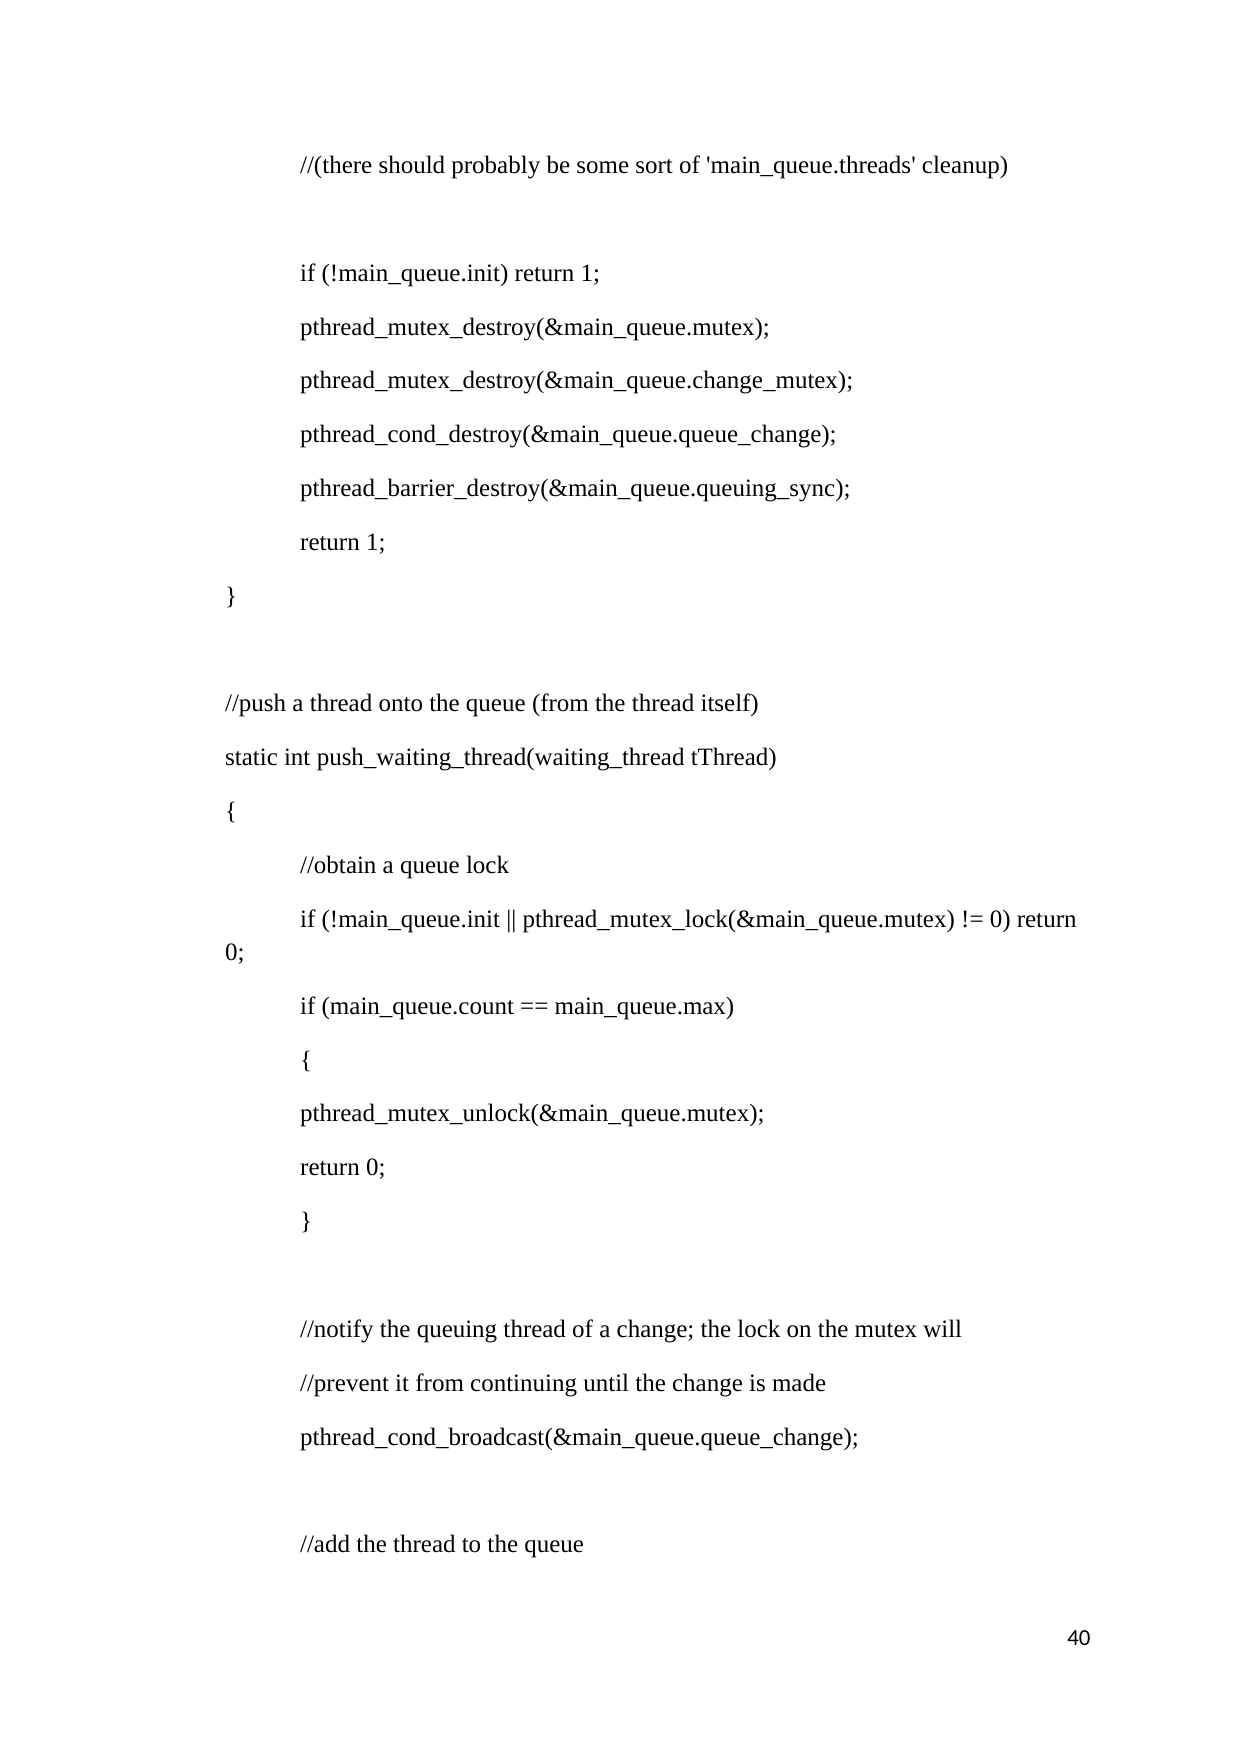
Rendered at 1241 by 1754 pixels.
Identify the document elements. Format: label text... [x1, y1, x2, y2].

text return 0; [225, 1152, 1090, 1181]
text if (!main_queue.init || pthread_mutex_lock(&main_queue.mutex) != 0) return 0; [225, 904, 1090, 966]
text //add the thread to the queue [225, 1529, 1090, 1558]
text pthread_barrier_destroy(&main_queue.queuing_sync); [225, 473, 1090, 502]
text } [225, 581, 1090, 609]
text //(there should probably be some sort of 'main_queue.threads' cleanup) [225, 150, 1090, 179]
subtitle //prevent it from continuing until the change is made [225, 1368, 1090, 1397]
text static int push_waiting_thread(waiting_thread tThread) [225, 742, 1090, 771]
text } [225, 1206, 1090, 1235]
text return 1; [225, 527, 1090, 556]
text pthread_cond_broadcast(&main_queue.queue_change); [225, 1422, 1090, 1450]
text //notify the queuing thread of a change; the lock on the mutex will [225, 1314, 1090, 1343]
text //obtain a queue lock [225, 850, 1090, 879]
text pthread_mutex_unlock(&main_queue.mutex); [225, 1098, 1090, 1127]
text if (!main_queue.init) return 1; [225, 258, 1090, 286]
text pthread_mutex_destroy(&main_queue.change_mutex); [225, 365, 1090, 394]
text pthread_mutex_destroy(&main_queue.mutex); [225, 312, 1090, 340]
text if (main_queue.count == main_queue.max) [225, 991, 1090, 1019]
text pthread_cond_destroy(&main_queue.queue_change); [225, 419, 1090, 448]
text { [225, 796, 1090, 825]
text //push a thread onto the queue (from the thread itself) [225, 688, 1090, 717]
text { [225, 1045, 1090, 1073]
